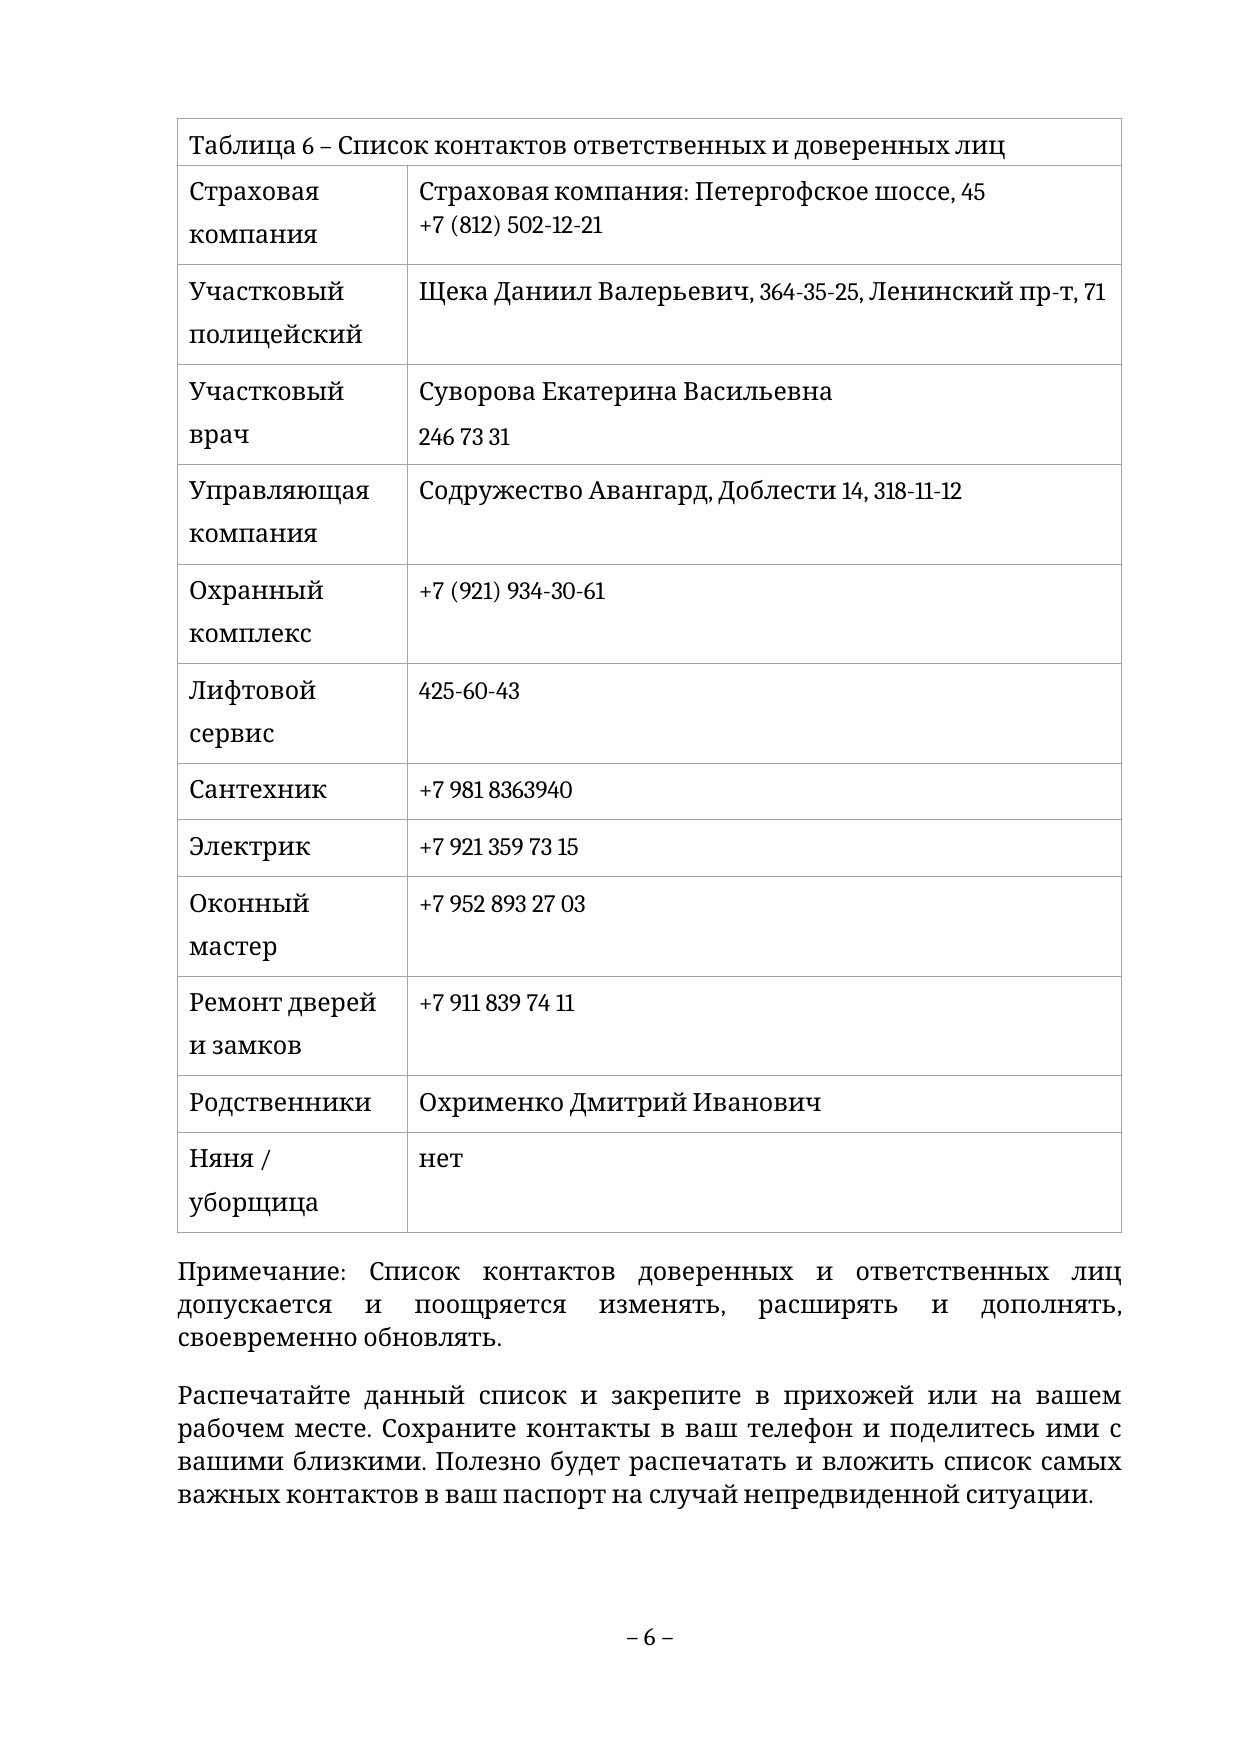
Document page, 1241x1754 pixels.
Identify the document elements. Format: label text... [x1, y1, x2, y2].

table_cell нет [408, 1133, 1121, 1232]
table_cell Участковый врач [178, 365, 407, 464]
table_cell Содружество Авангард, Доблести 14, 318-11-12 [408, 465, 1121, 563]
table_cell Сантехник [178, 764, 407, 819]
table_cell Страховая компания: Петергофское шоссе, 45 +7 (812) 502-12-21 [408, 166, 1121, 264]
table_cell Управляющая компания [178, 465, 407, 563]
text Примечание: Список контактов доверенных и ответственных лиц допускается и поощряется изменять, расширять и дополнять, своевременно обновлять. [177, 1258, 1122, 1352]
text Распечатайте данный список и закрепите в прихожей или на вашем рабочем месте. Сохраните контакты в ваш телефон и поделитесь ими с вашими близкими. Полезно будет распечатать и вложить список самых важных контактов в ваш паспорт на случай непредвиденной ситуации. [177, 1382, 1122, 1509]
table_cell +7 981 8363940 [408, 764, 1121, 819]
table_cell +7 952 893 27 03 [408, 877, 1121, 976]
table_cell +7 921 359 73 15 [408, 820, 1121, 876]
table_cell Охранный комплекс [178, 565, 407, 663]
table_header Таблица 6 – Список контактов ответственных и доверенных лиц [178, 119, 1121, 165]
table_cell Охрименко Дмитрий Иванович [408, 1076, 1121, 1132]
table_cell 425-60-43 [408, 664, 1121, 763]
table_cell +7 911 839 74 11 [408, 977, 1121, 1075]
table_cell Электрик [178, 820, 407, 876]
table_cell Участковый полицейский [178, 265, 407, 364]
table_cell Лифтовой сервис [178, 664, 407, 763]
table_cell Родственники [178, 1076, 407, 1132]
table_cell Няня / уборщица [178, 1133, 407, 1232]
table_cell +7 (921) 934-30-61 [408, 565, 1121, 663]
table_cell Страховая компания [178, 166, 407, 264]
table_cell Ремонт дверей и замков [178, 977, 407, 1075]
table_cell Суворова Екатерина Васильевна 246 73 31 [408, 365, 1121, 464]
table_cell Оконный мастер [178, 877, 407, 976]
table_cell Щека Даниил Валерьевич, 364-35-25, Ленинский пр-т, 71 [408, 265, 1121, 364]
